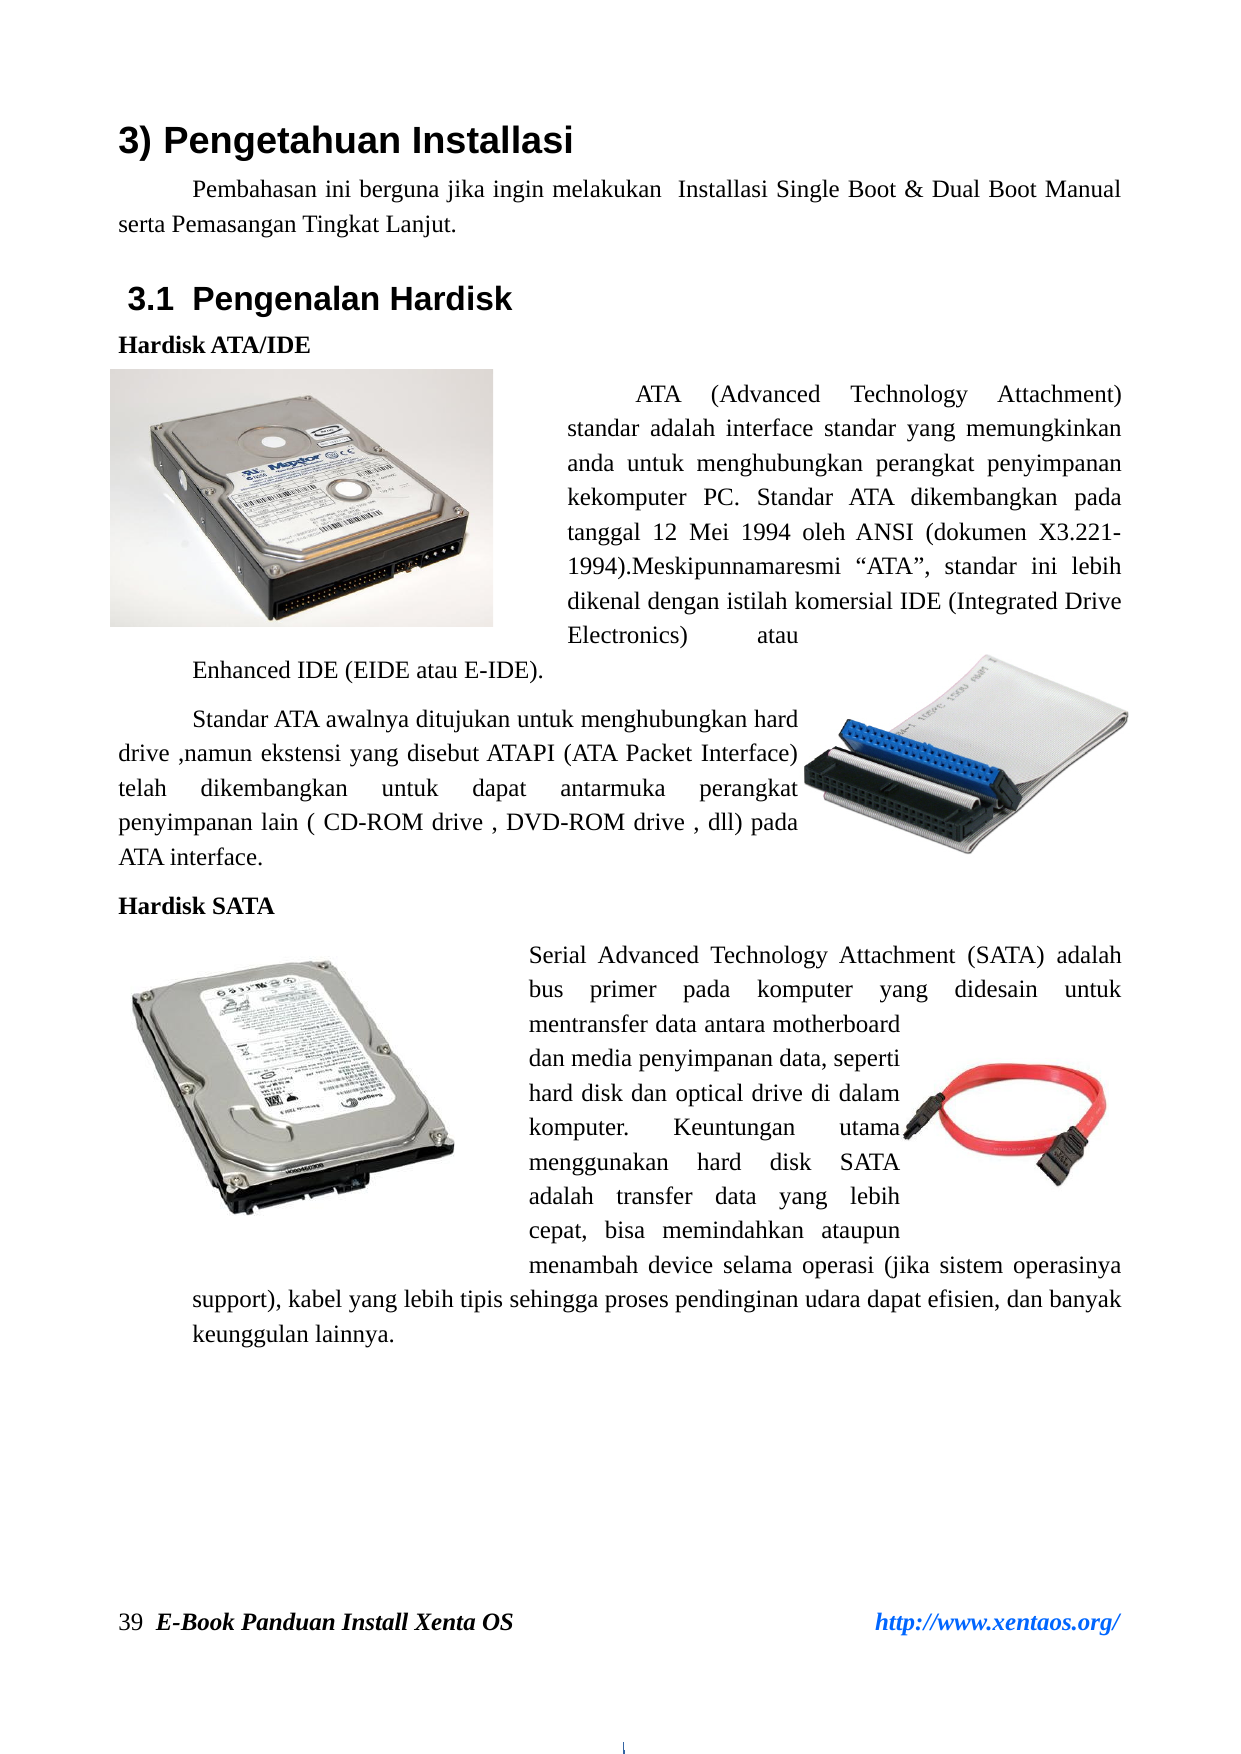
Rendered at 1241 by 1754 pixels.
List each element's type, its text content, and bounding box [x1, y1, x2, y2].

text ATA (Advanced Technology Attachment) standar adalah interface standar yang memungkinkan anda untuk menghubungkan perangkat penyimpanan kekomputer PC. Standar ATA dikembangkan pada tanggal 12 Mei 1994 oleh ANSI (dokumen X3.221-1994).Meskipunnamaresmi “ATA”, standar ini lebih dikenal dengan istilah komersial IDE (Integrated Drive Electronics) atau Enhanced IDE (EIDE atau E-IDE). [192, 379, 1122, 683]
picture [110, 369, 494, 627]
text Pembahasan ini berguna jika ingin melakukan Installasi Single Boot & Dual Boot Manual serta Pemasangan Tingkat Lanjut. [118, 174, 1122, 237]
subtitle Pengenalan Hardisk [118, 279, 1122, 317]
subtitle Pengetahuan Installasi [118, 118, 1122, 162]
text Hardisk ATA/IDE [118, 330, 1122, 358]
picture [130, 926, 455, 1251]
text Hardisk SATA [118, 891, 1122, 919]
text Standar ATA awalnya ditujukan untuk menghubungkan hard drive ,namun ekstensi yang disebut ATAPI (ATA Packet Interface) telah dikembangkan untuk dapat antarmuka perangkat penyimpanan lain ( CD-ROM drive , DVD-ROM drive , dll) pada ATA interface. [118, 704, 1122, 870]
picture [900, 1013, 1109, 1222]
text Serial Advanced Technology Attachment (SATA) adalah bus primer pada komputer yang didesain untuk mentransfer data antara motherboard dan media penyimpanan data, seperti hard disk dan optical drive di dalam komputer. Keuntungan utama menggunakan hard disk SATA adalah transfer data yang lebih cepat, bisa memindahkan ataupun menambah device selama operasi (jika sistem operasinya support), kabel yang lebih tipis sehingga proses pendinginan udara dapat efisien, dan banyak keunggulan lainnya. [192, 940, 1122, 1348]
picture [798, 648, 1132, 858]
